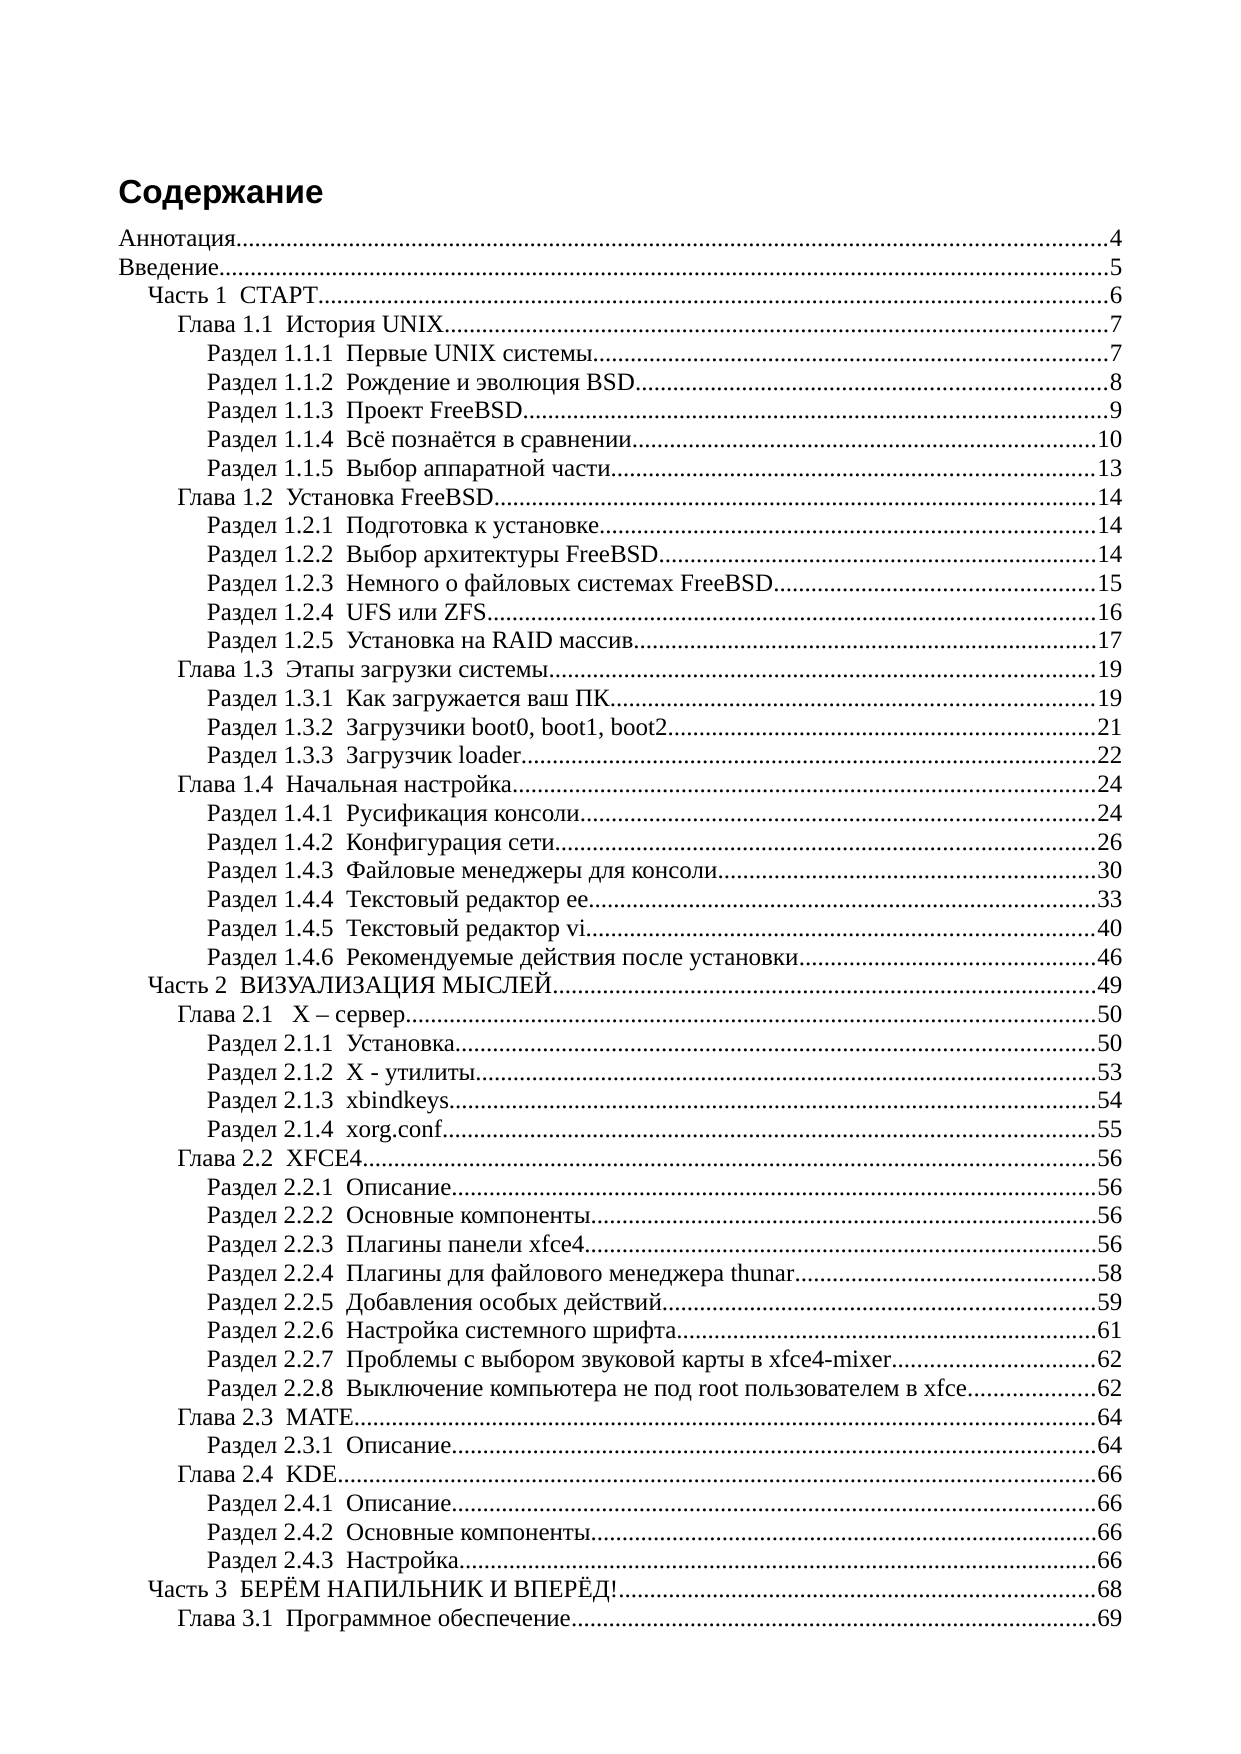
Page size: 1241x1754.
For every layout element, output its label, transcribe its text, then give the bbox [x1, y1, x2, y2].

text Глава 1.1 История UNIX 7 [177, 309, 1122, 338]
text Раздел 2.4.2 Основные компоненты 66 [207, 1517, 1122, 1545]
text Раздел 2.1.4 xorg.conf 55 [207, 1114, 1122, 1143]
text Раздел 2.2.4 Плагины для файлового менеджера thunar 58 [207, 1258, 1122, 1287]
text Глава 1.3 Этапы загрузки системы 19 [177, 654, 1122, 683]
text Глава 1.4 Начальная настройка 24 [177, 769, 1122, 798]
text Раздел 2.2.7 Проблемы с выбором звуковой карты в xfce4-mixer 62 [207, 1344, 1122, 1373]
text Глава 1.2 Установка FreeBSD 14 [177, 482, 1122, 510]
text Раздел 2.2.2 Основные компоненты 56 [207, 1200, 1122, 1229]
text Раздел 2.1.3 xbindkeys 54 [207, 1085, 1122, 1114]
text Часть 2 ВИЗУАЛИЗАЦИЯ МЫСЛЕЙ 49 [148, 970, 1122, 999]
text Раздел 1.1.5 Выбор аппаратной части 13 [207, 453, 1122, 482]
text Раздел 1.4.5 Текстовый редактор vi 40 [207, 913, 1122, 942]
text Глава 2.3 MATE 64 [177, 1402, 1122, 1430]
text Раздел 1.3.2 Загрузчики boot0, boot1, boot2 21 [207, 712, 1122, 740]
text Раздел 1.4.2 Конфигурация сети 26 [207, 827, 1122, 855]
text Раздел 2.2.6 Настройка системного шрифта 61 [207, 1315, 1122, 1344]
text Раздел 2.2.5 Добавления особых действий 59 [207, 1287, 1122, 1315]
text Глава 2.2 XFCE4 56 [177, 1143, 1122, 1172]
text Раздел 1.4.4 Текстовый редактор ee 33 [207, 884, 1122, 913]
text Раздел 1.2.4 UFS или ZFS 16 [207, 597, 1122, 625]
text Раздел 2.2.3 Плагины панели xfce4 56 [207, 1229, 1122, 1258]
text Раздел 1.2.2 Выбор архитектуры FreeBSD 14 [207, 539, 1122, 568]
text Раздел 2.2.8 Выключение компьютера не под root пользователем в xfce 62 [207, 1373, 1122, 1402]
text Раздел 1.1.1 Первые UNIX системы 7 [207, 338, 1122, 367]
text Аннотация 4 [118, 223, 1122, 252]
text Раздел 1.4.6 Рекомендуемые действия после установки 46 [207, 942, 1122, 970]
text Раздел 2.4.3 Настройка 66 [207, 1545, 1122, 1574]
text Глава 2.1 X – сервер 50 [177, 999, 1122, 1028]
text Раздел 2.1.1 Установка 50 [207, 1028, 1122, 1057]
text Глава 3.1 Программное обеспечение 69 [177, 1603, 1122, 1632]
text Часть 3 БЕРЁМ НАПИЛЬНИК И ВПЕРЁД! 68 [148, 1574, 1122, 1603]
subtitle Содержание [118, 172, 1122, 210]
text Раздел 2.4.1 Описание 66 [207, 1488, 1122, 1517]
text Раздел 1.3.3 Загрузчик loader 22 [207, 740, 1122, 769]
text Раздел 1.1.4 Всё познаётся в сравнении 10 [207, 424, 1122, 453]
text Раздел 1.2.5 Установка на RAID массив 17 [207, 625, 1122, 654]
text Часть 1 СТАРТ 6 [148, 280, 1122, 309]
text Раздел 1.4.1 Русификация консоли 24 [207, 798, 1122, 827]
text Раздел 2.3.1 Описание 64 [207, 1430, 1122, 1459]
text Раздел 1.1.3 Проект FreeBSD 9 [207, 395, 1122, 424]
text Раздел 1.2.3 Немного о файловых системах FreeBSD 15 [207, 568, 1122, 597]
text Раздел 1.2.1 Подготовка к установке 14 [207, 510, 1122, 539]
text Раздел 1.4.3 Файловые менеджеры для консоли 30 [207, 855, 1122, 884]
text Введение 5 [118, 252, 1122, 280]
text Раздел 1.1.2 Рождение и эволюция BSD 8 [207, 367, 1122, 395]
text Раздел 1.3.1 Как загружается ваш ПК 19 [207, 683, 1122, 712]
text Глава 2.4 KDE 66 [177, 1459, 1122, 1488]
text Раздел 2.1.2 X - утилиты 53 [207, 1057, 1122, 1085]
text Раздел 2.2.1 Описание 56 [207, 1172, 1122, 1200]
